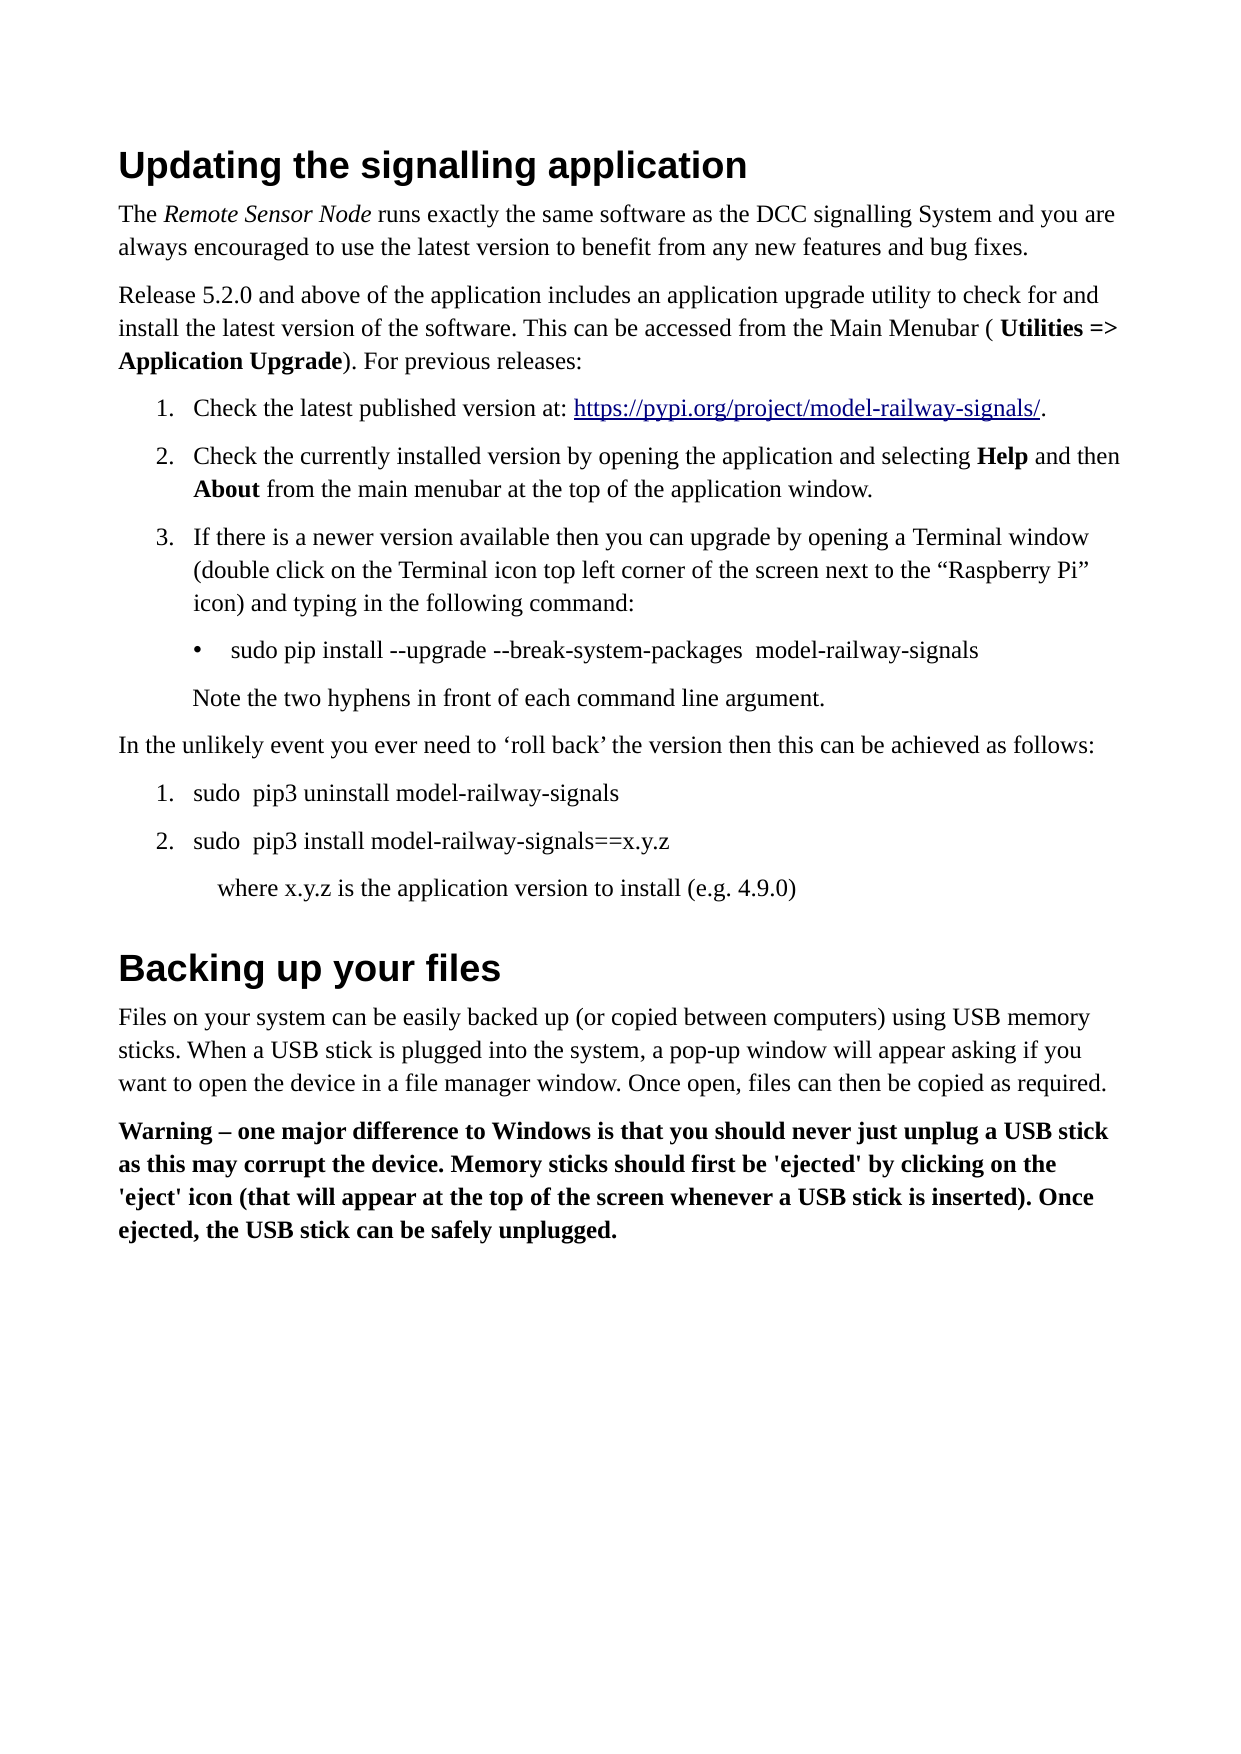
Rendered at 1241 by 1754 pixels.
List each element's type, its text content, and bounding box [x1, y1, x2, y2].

text The Remote Sensor Node runs exactly the same software as the DCC signalling System and you are always encouraged to use the latest version to benefit from any new features and bug fixes. [118, 199, 1122, 261]
text Release 5.2.0 and above of the application includes an application upgrade utility to check for and install the latest version of the software. This can be accessed from the Main Menubar ( Utilities => Application Upgrade). For previous releases: [118, 280, 1122, 375]
text Warning – one major difference to Windows is that you should never just unplug a USB stick as this may corrupt the device. Memory sticks should first be 'ejected' by clicking on the 'eject' icon (that will appear at the top of the screen whenever a USB stick is inserted). Once ejected, the USB stick can be safely unplugged. [118, 1116, 1122, 1244]
subtitle Backing up your files [118, 946, 1122, 990]
list Check the latest published version at: https://pypi.org/project/model-railway-signals/. [156, 393, 1122, 422]
text Note the two hyphens in front of each command line argument. [192, 683, 1122, 712]
list sudo pip install --upgrade --break-system-packages model-railway-signals [193, 635, 1122, 664]
text where x.y.z is the application version to install (e.g. 4.9.0) [118, 873, 1122, 902]
subtitle Updating the signalling application [118, 143, 1122, 187]
list If there is a newer version available then you can upgrade by opening a Terminal window (double click on the Terminal icon top left corner of the screen next to the “Raspberry Pi” icon) and typing in the following command: [156, 522, 1122, 617]
list sudo pip3 uninstall model-railway-signals [156, 778, 1122, 807]
list sudo pip3 install model-railway-signals==x.y.z [156, 826, 1122, 854]
text Files on your system can be easily backed up (or copied between computers) using USB memory sticks. When a USB stick is plugged into the system, a pop-up window will appear asking if you want to open the device in a file manager window. Once open, files can then be copied as required. [118, 1002, 1122, 1097]
list Check the currently installed version by opening the application and selecting Help and then About from the main menubar at the top of the application window. [156, 441, 1122, 503]
text In the unlikely event you ever need to ‘roll back’ the version then this can be achieved as follows: [118, 731, 1122, 759]
